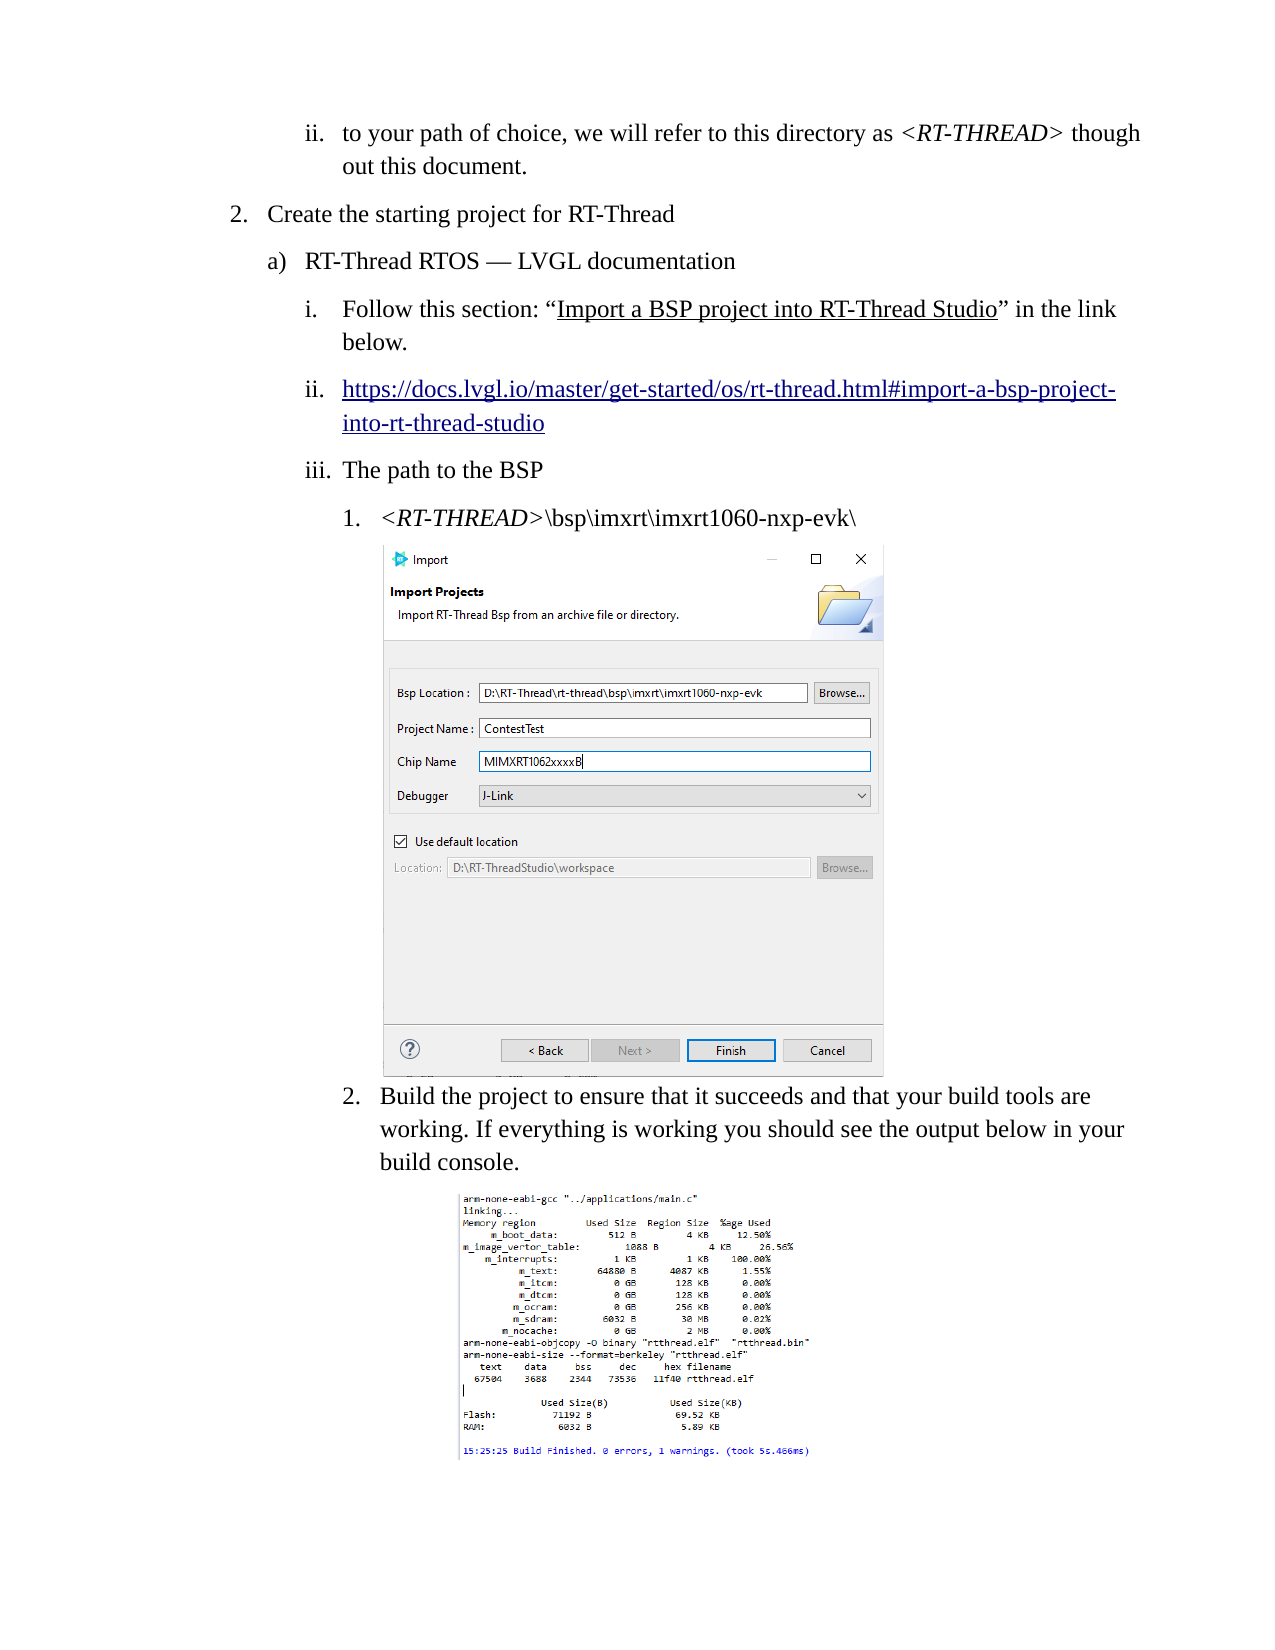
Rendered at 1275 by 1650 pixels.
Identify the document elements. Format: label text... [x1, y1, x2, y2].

list Build the project to ensure that it succeeds and that your build tools are working. If everything is working you should see the output below in your build console. [342, 550, 1157, 1176]
list https://docs.lvgl.io/master/get-started/os/rt-thread.html#import-a-bsp-project-into-rt-thread-studio [304, 374, 1157, 436]
list Create the starting project for RT-Thread [229, 199, 1157, 227]
list Follow this section: “Import a BSP project into RT-Thread Studio” in the link below. [304, 294, 1157, 356]
picture [457, 1194, 818, 1460]
list RT-Thread RTOS — LVGL documentation [267, 246, 1157, 275]
list The path to the BSP [304, 455, 1157, 484]
list to your path of choice, we will refer to this directory as <RT-THREAD> though out this document. [304, 118, 1157, 180]
picture [383, 545, 884, 1077]
list <RT-THREAD>\bsp\imxrt\imxrt1060-nxp-evk\ [342, 503, 1157, 532]
